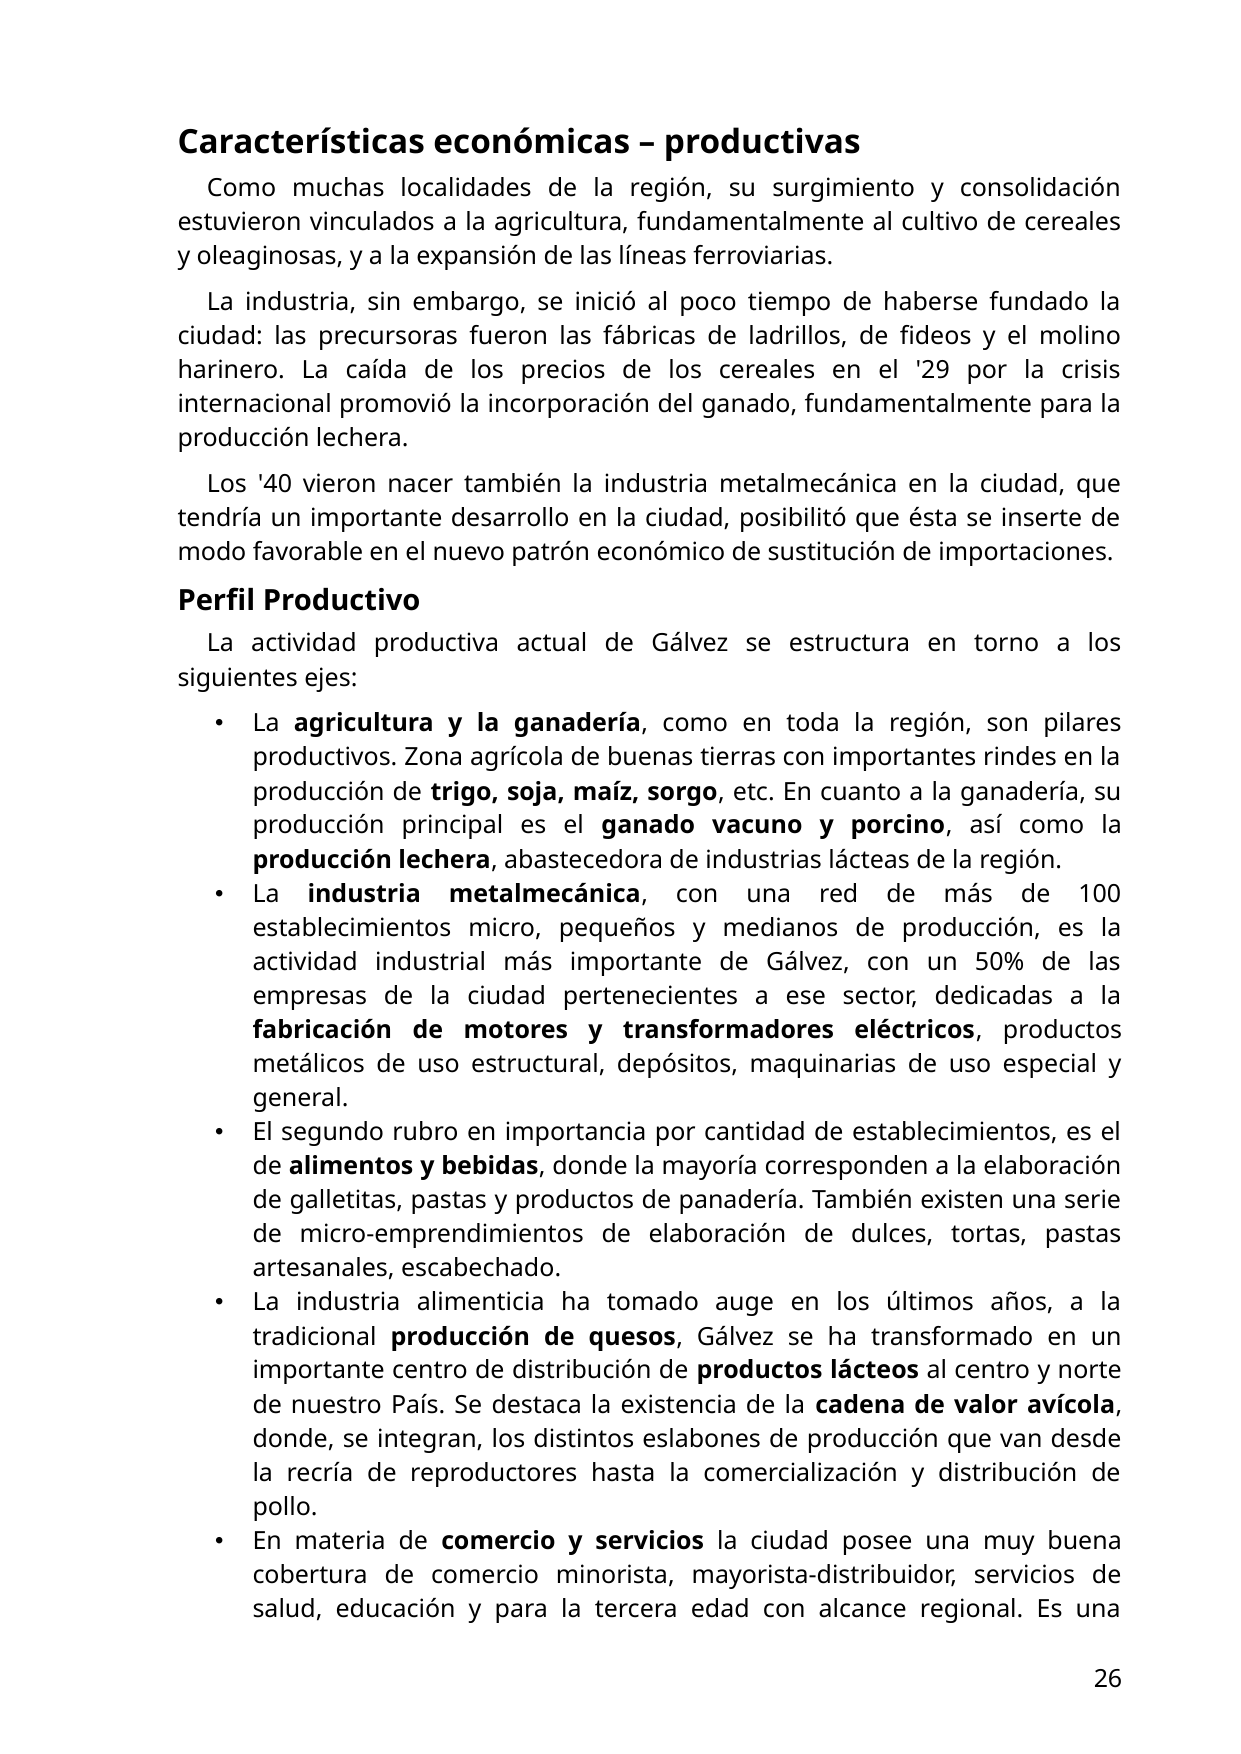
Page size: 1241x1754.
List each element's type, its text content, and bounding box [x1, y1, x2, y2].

list El segundo rubro en importancia por cantidad de establecimientos, es el de alimentos y bebidas, donde la mayoría corresponden a la elaboración de galletitas, pastas y productos de panadería. También existen una serie de micro-emprendimientos de elaboración de dulces, tortas, pastas artesanales, escabechado. [215, 1114, 1122, 1284]
text La actividad productiva actual de Gálvez se estructura en torno a los siguientes ejes: [177, 625, 1122, 693]
text Los '40 vieron nacer también la industria metalmecánica en la ciudad, que tendría un importante desarrollo en la ciudad, posibilitó que ésta se inserte de modo favorable en el nuevo patrón económico de sustitución de importaciones. [177, 466, 1122, 568]
text Como muchas localidades de la región, su surgimiento y consolidación estuvieron vinculados a la agricultura, fundamentalmente al cultivo de cereales y oleaginosas, y a la expansión de las líneas ferroviarias. [177, 169, 1122, 272]
subtitle Perfil Productivo [177, 579, 1122, 619]
list La industria metalmecánica, con una red de más de 100 establecimientos micro, pequeños y medianos de producción, es la actividad industrial más importante de Gálvez, con un 50% de las empresas de la ciudad pertenecientes a ese sector, dedicadas a la fabricación de motores y transformadores eléctricos, productos metálicos de uso estructural, depósitos, maquinarias de uso especial y general. [215, 875, 1122, 1114]
list La agricultura y la ganadería, como en toda la región, son pilares productivos. Zona agrícola de buenas tierras con importantes rindes en la producción de trigo, soja, maíz, sorgo, etc. En cuanto a la ganadería, su producción principal es el ganado vacuno y porcino, así como la producción lechera, abastecedora de industrias lácteas de la región. [215, 705, 1122, 875]
subtitle Características económicas – productivas [177, 118, 1122, 163]
list En materia de comercio y servicios la ciudad posee una muy buena cobertura de comercio minorista, mayorista-distribuidor, servicios de salud, educación y para la tercera edad con alcance regional. Es una [215, 1522, 1122, 1625]
list La industria alimenticia ha tomado auge en los últimos años, a la tradicional producción de quesos, Gálvez se ha transformado en un importante centro de distribución de productos lácteos al centro y norte de nuestro País. Se destaca la existencia de la cadena de valor avícola, donde, se integran, los distintos eslabones de producción que van desde la recría de reproductores hasta la comercialización y distribución de pollo. [215, 1284, 1122, 1522]
text La industria, sin embargo, se inició al poco tiempo de haberse fundado la ciudad: las precursoras fueron las fábricas de ladrillos, de fideos y el molino harinero. La caída de los precios de los cereales en el '29 por la crisis internacional promovió la incorporación del ganado, fundamentalmente para la producción lechera. [177, 283, 1122, 454]
